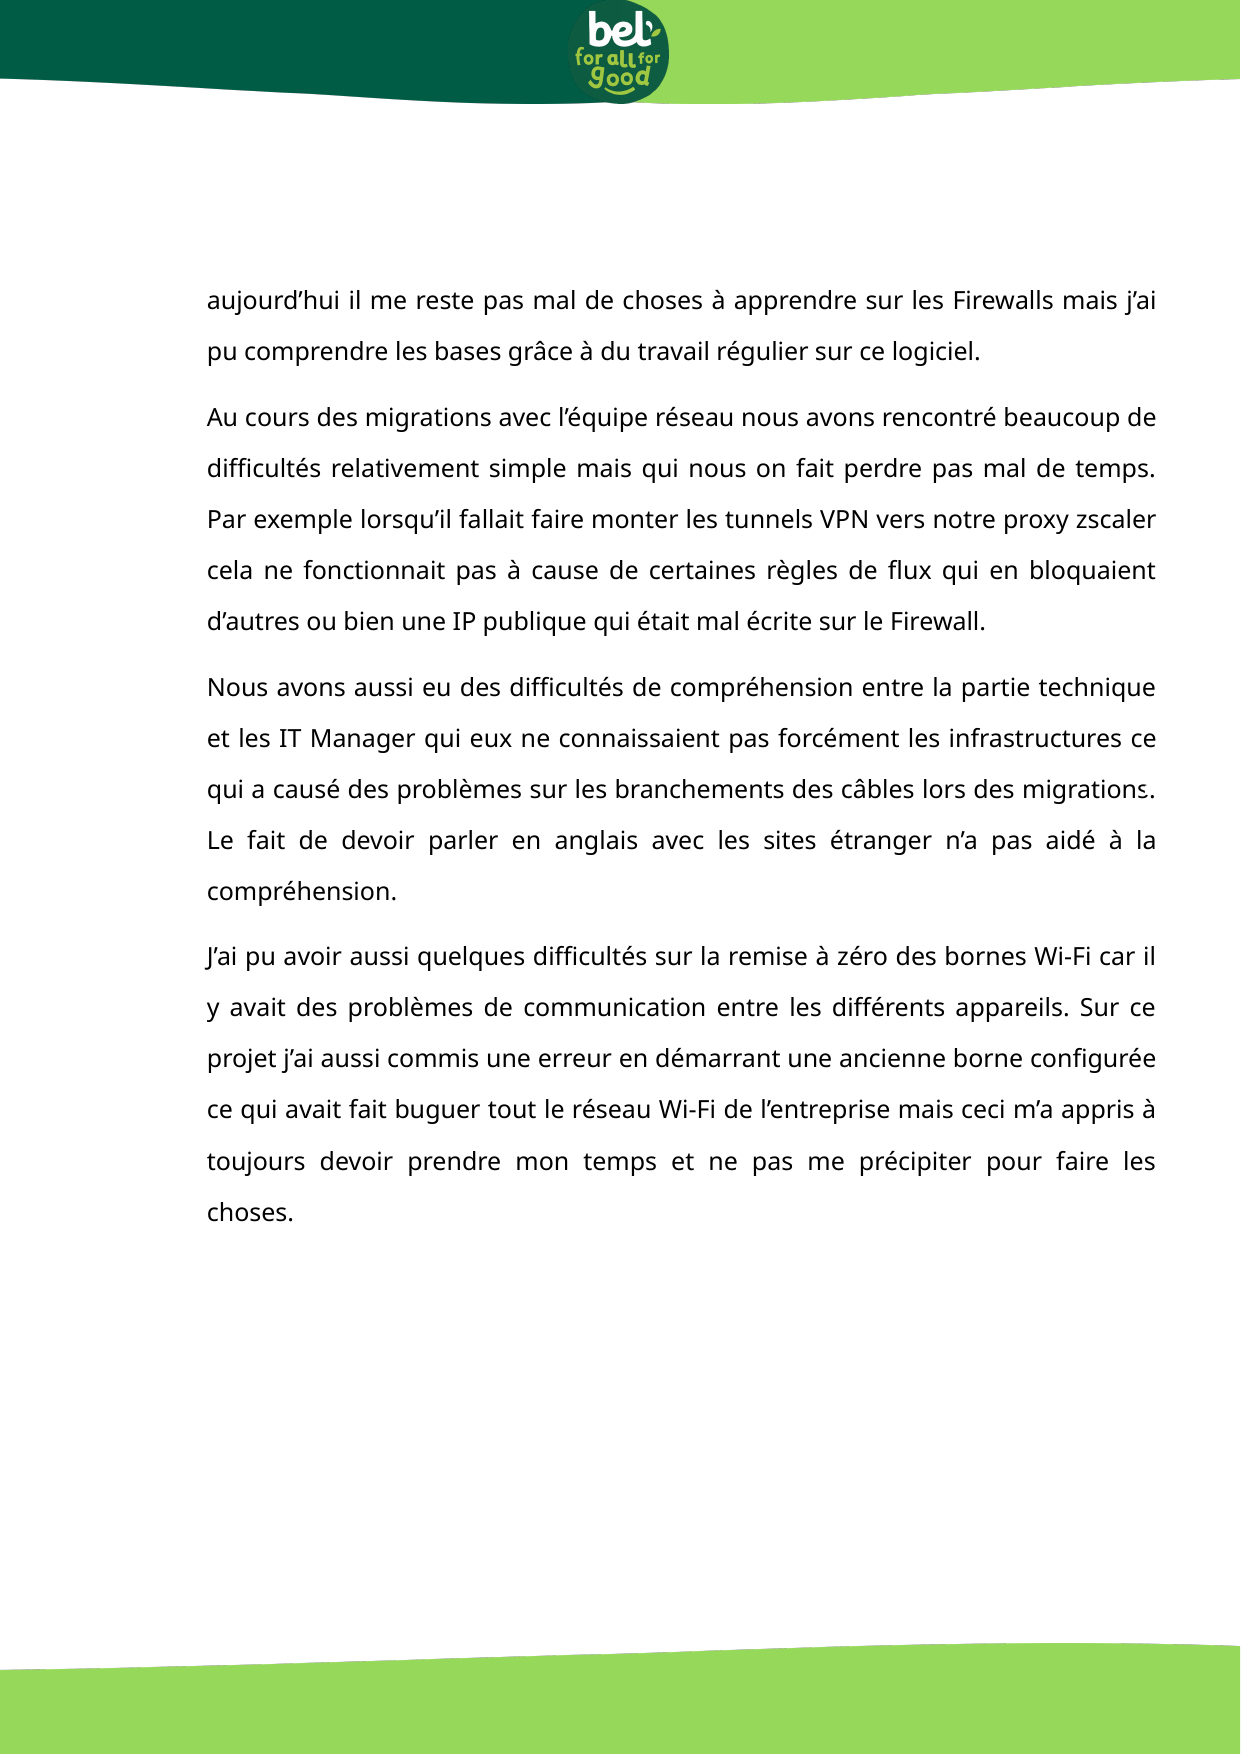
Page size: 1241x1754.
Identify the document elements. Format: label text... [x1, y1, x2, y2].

text Au cours du stage j’ai rencontré des difficultés sur la SMC de Forcepoint car je ne connaissais pas le logiciel et il y avait beaucoup d’options à comprendre. Encore aujourd’hui il me reste pas mal de choses à apprendre sur les Firewalls mais j’ai pu comprendre les bases grâce à du travail régulier sur ce logiciel. [177, 235, 1181, 352]
text J’ai pu avoir aussi quelques difficultés sur la remise à zéro des bornes Wi-Fi car il y avait des problèmes de communication entre les différents appareils. Sur ce projet j’ai aussi commis une erreur en démarrant une ancienne borne configurée ce qui avait fait buguer tout le réseau Wi-Fi de l’entreprise mais ceci m’a appris à toujours devoir prendre mon temps et ne pas me précipiter pour faire les choses. [177, 892, 1181, 1228]
text Au cours des migrations avec l’équipe réseau nous avons rencontré beaucoup de difficultés relativement simple mais qui nous on fait perdre pas mal de temps. Par exemple lorsqu’il fallait faire monter les tunnels VPN vers notre proxy zscaler cela ne fonctionnait pas à cause de certaines règles de flux qui en bloquaient d’autres ou bien une IP publique qui était mal écrite sur le Firewall. [177, 352, 1181, 622]
picture [0, 0, 1240, 104]
text Nous avons aussi eu des difficultés de compréhension entre la partie technique et les IT Manager qui eux ne connaissaient pas forcément les infrastructures ce qui a causé des problèmes sur les branchements des câbles lors des migrations. Le fait de devoir parler en anglais avec les sites étranger n’a pas aidé à la compréhension. [177, 622, 1181, 892]
picture [0, 1643, 1241, 1754]
